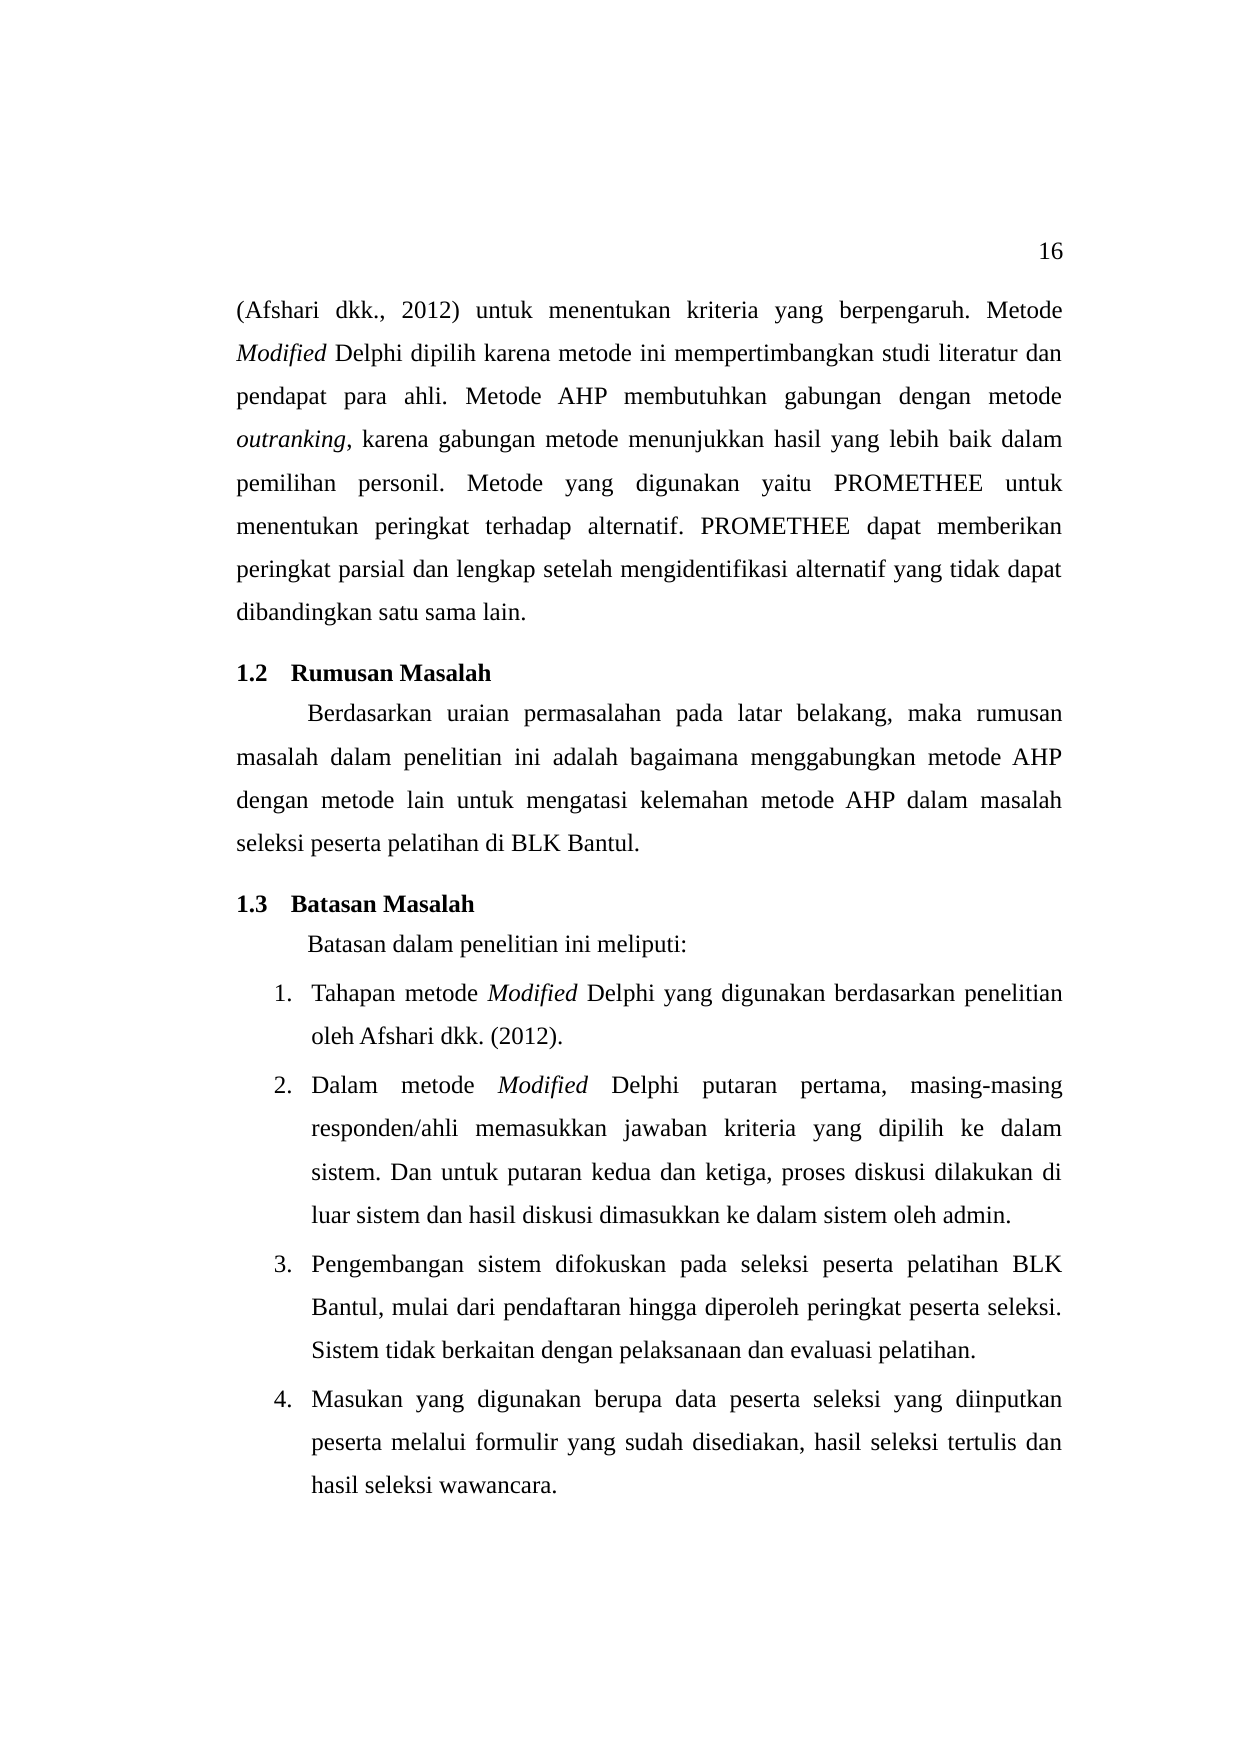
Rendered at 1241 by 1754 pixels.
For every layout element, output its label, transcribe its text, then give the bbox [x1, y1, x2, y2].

list Tahapan metode Modified Delphi yang digunakan berdasarkan penelitian oleh Afshari dkk. (2012). [274, 978, 1063, 1050]
text (Afshari dkk., 2012) untuk menentukan kriteria yang berpengaruh. Metode Modified Delphi dipilih karena metode ini mempertimbangkan studi literatur dan pendapat para ahli. Metode AHP membutuhkan gabungan dengan metode outranking, karena gabungan metode menunjukkan hasil yang lebih baik dalam pemilihan personil. Metode yang digunakan yaitu PROMETHEE untuk menentukan peringkat terhadap alternatif. PROMETHEE dapat memberikan peringkat parsial dan lengkap setelah mengidentifikasi alternatif yang tidak dapat dibandingkan satu sama lain. [236, 295, 1063, 626]
subtitle Batasan masalah [236, 889, 1063, 917]
list Dalam metode Modified Delphi putaran pertama, masing-masing responden/ahli memasukkan jawaban kriteria yang dipilih ke dalam sistem. Dan untuk putaran kedua dan ketiga, proses diskusi dilakukan di luar sistem dan hasil diskusi dimasukkan ke dalam sistem oleh admin. [274, 1070, 1063, 1228]
subtitle Rumusan masalah [236, 658, 1063, 687]
list Pengembangan sistem difokuskan pada seleksi peserta pelatihan BLK Bantul, mulai dari pendaftaran hingga diperoleh peringkat peserta seleksi. Sistem tidak berkaitan dengan pelaksanaan dan evaluasi pelatihan. [274, 1249, 1063, 1364]
list Masukan yang digunakan berupa data peserta seleksi yang diinputkan peserta melalui formulir yang sudah disediakan, hasil seleksi tertulis dan hasil seleksi wawancara. [274, 1384, 1063, 1499]
text Batasan dalam penelitian ini meliputi: [236, 929, 1063, 958]
text Berdasarkan uraian permasalahan pada latar belakang, maka rumusan masalah dalam penelitian ini adalah bagaimana menggabungkan metode AHP dengan metode lain untuk mengatasi kelemahan metode AHP dalam masalah seleksi peserta pelatihan di BLK Bantul. [236, 698, 1063, 857]
